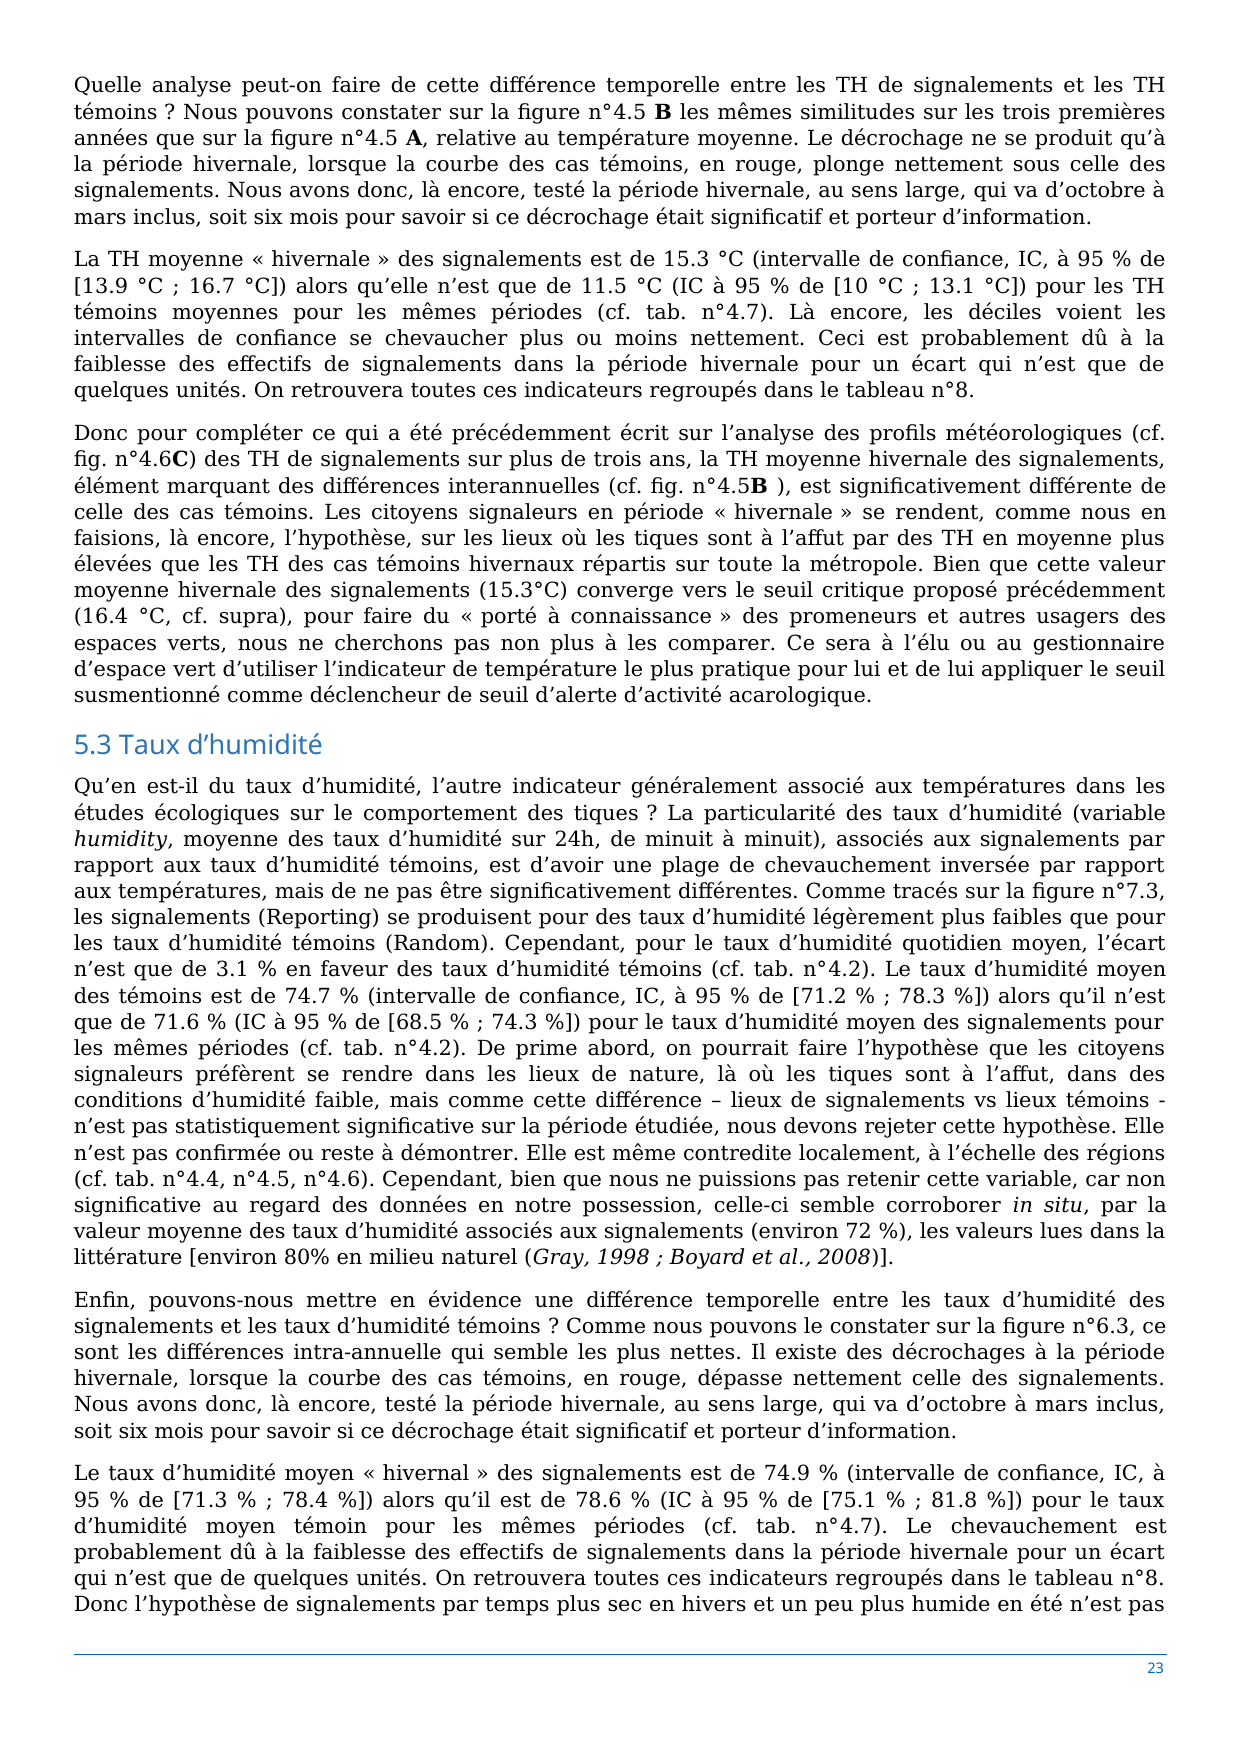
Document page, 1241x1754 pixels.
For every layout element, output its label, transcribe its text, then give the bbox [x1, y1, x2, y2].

text Donc pour compléter ce qui a été précédemment écrit sur l’analyse des profils météorologiques (cf. fig. n°4.6C) des TH de signalements sur plus de trois ans, la TH moyenne hivernale des signalements, élément marquant des différences interannuelles (cf. fig. n°4.5B ), est significativement différente de celle des cas témoins. Les citoyens signaleurs en période « hivernale » se rendent, comme nous en faisions, là encore, l’hypothèse, sur les lieux où les tiques sont à l’affut par des TH en moyenne plus élevées que les TH des cas témoins hivernaux répartis sur toute la métropole. Bien que cette valeur moyenne hivernale des signalements (15.3°C) converge vers le seuil critique proposé précédemment (16.4 °C, cf. supra), pour faire du « porté à connaissance » des promeneurs et autres usagers des espaces verts, nous ne cherchons pas non plus à les comparer. Ce sera à l’élu ou au gestionnaire d’espace vert d’utiliser l’indicateur de température le plus pratique pour lui et de lui appliquer le seuil susmentionné comme déclencheur de seuil d’alerte d’activité acarologique. [73, 421, 1167, 707]
text La TH moyenne « hivernale » des signalements est de 15.3 °C (intervalle de confiance, IC, à 95 % de [13.9 °C ; 16.7 °C]) alors qu’elle n’est que de 11.5 °C (IC à 95 % de [10 °C ; 13.1 °C]) pour les TH témoins moyennes pour les mêmes périodes (cf. tab. n°4.7). Là encore, les déciles voient les intervalles de confiance se chevaucher plus ou moins nettement. Ceci est probablement dû à la faiblesse des effectifs de signalements dans la période hivernale pour un écart qui n’est que de quelques unités. On retrouvera toutes ces indicateurs regroupés dans le tableau n°8. [73, 247, 1167, 402]
text Le taux d’humidité moyen « hivernal » des signalements est de 74.9 % (intervalle de confiance, IC, à 95 % de [71.3 % ; 78.4 %]) alors qu’il est de 78.6 % (IC à 95 % de [75.1 % ; 81.8 %]) pour le taux d’humidité moyen témoin pour les mêmes périodes (cf. tab. n°4.7). Le chevauchement est probablement dû à la faiblesse des effectifs de signalements dans la période hivernale pour un écart qui n’est que de quelques unités. On retrouvera toutes ces indicateurs regroupés dans le tableau n°8. Donc l’hypothèse de signalements par temps plus sec en hivers et un peu plus humide en été n’est pas [73, 1461, 1167, 1616]
text Quelle analyse peut-on faire de cette différence temporelle entre les TH de signalements et les TH témoins ? Nous pouvons constater sur la figure n°4.5 B les mêmes similitudes sur les trois premières années que sur la figure n°4.5 A, relative au température moyenne. Le décrochage ne se produit qu’à la période hivernale, lorsque la courbe des cas témoins, en rouge, plonge nettement sous celle des signalements. Nous avons donc, là encore, testé la période hivernale, au sens large, qui va d’octobre à mars inclus, soit six mois pour savoir si ce décrochage était significatif et porteur d’information. [73, 73, 1167, 229]
subtitle 5.3 Taux d’humidité [73, 726, 1167, 763]
text Qu’en est-il du taux d’humidité, l’autre indicateur généralement associé aux températures dans les études écologiques sur le comportement des tiques ? La particularité des taux d’humidité (variable humidity, moyenne des taux d’humidité sur 24h, de minuit à minuit), associés aux signalements par rapport aux taux d’humidité témoins, est d’avoir une plage de chevauchement inversée par rapport aux températures, mais de ne pas être significativement différentes. Comme tracés sur la figure n°7.3, les signalements (Reporting) se produisent pour des taux d’humidité légèrement plus faibles que pour les taux d’humidité témoins (Random). Cependant, pour le taux d’humidité quotidien moyen, l’écart n’est que de 3.1 % en faveur des taux d’humidité témoins (cf. tab. n°4.2). Le taux d’humidité moyen des témoins est de 74.7 % (intervalle de confiance, IC, à 95 % de [71.2 % ; 78.3 %]) alors qu’il n’est que de 71.6 % (IC à 95 % de [68.5 % ; 74.3 %]) pour le taux d’humidité moyen des signalements pour les mêmes périodes (cf. tab. n°4.2). De prime abord, on pourrait faire l’hypothèse que les citoyens signaleurs préfèrent se rendre dans les lieux de nature, là où les tiques sont à l’affut, dans des conditions d’humidité faible, mais comme cette différence – lieux de signalements vs lieux témoins - n’est pas statistiquement significative sur la période étudiée, nous devons rejeter cette hypothèse. Elle n’est pas confirmée ou reste à démontrer. Elle est même contredite localement, à l’échelle des régions (cf. tab. n°4.4, n°4.5, n°4.6). Cependant, bien que nous ne puissions pas retenir cette variable, car non significative au regard des données en notre possession, celle-ci semble corroborer in situ, par la valeur moyenne des taux d’humidité associés aux signalements (environ 72 %), les valeurs lues dans la littérature [environ 80% en milieu naturel (Gray, 1998 ; Boyard et al., 2008)]. [73, 774, 1167, 1269]
text Enfin, pouvons-nous mettre en évidence une différence temporelle entre les taux d’humidité des signalements et les taux d’humidité témoins ? Comme nous pouvons le constater sur la figure n°6.3, ce sont les différences intra-annuelle qui semble les plus nettes. Il existe des décrochages à la période hivernale, lorsque la courbe des cas témoins, en rouge, dépasse nettement celle des signalements. Nous avons donc, là encore, testé la période hivernale, au sens large, qui va d’octobre à mars inclus, soit six mois pour savoir si ce décrochage était significatif et porteur d’information. [73, 1288, 1167, 1443]
